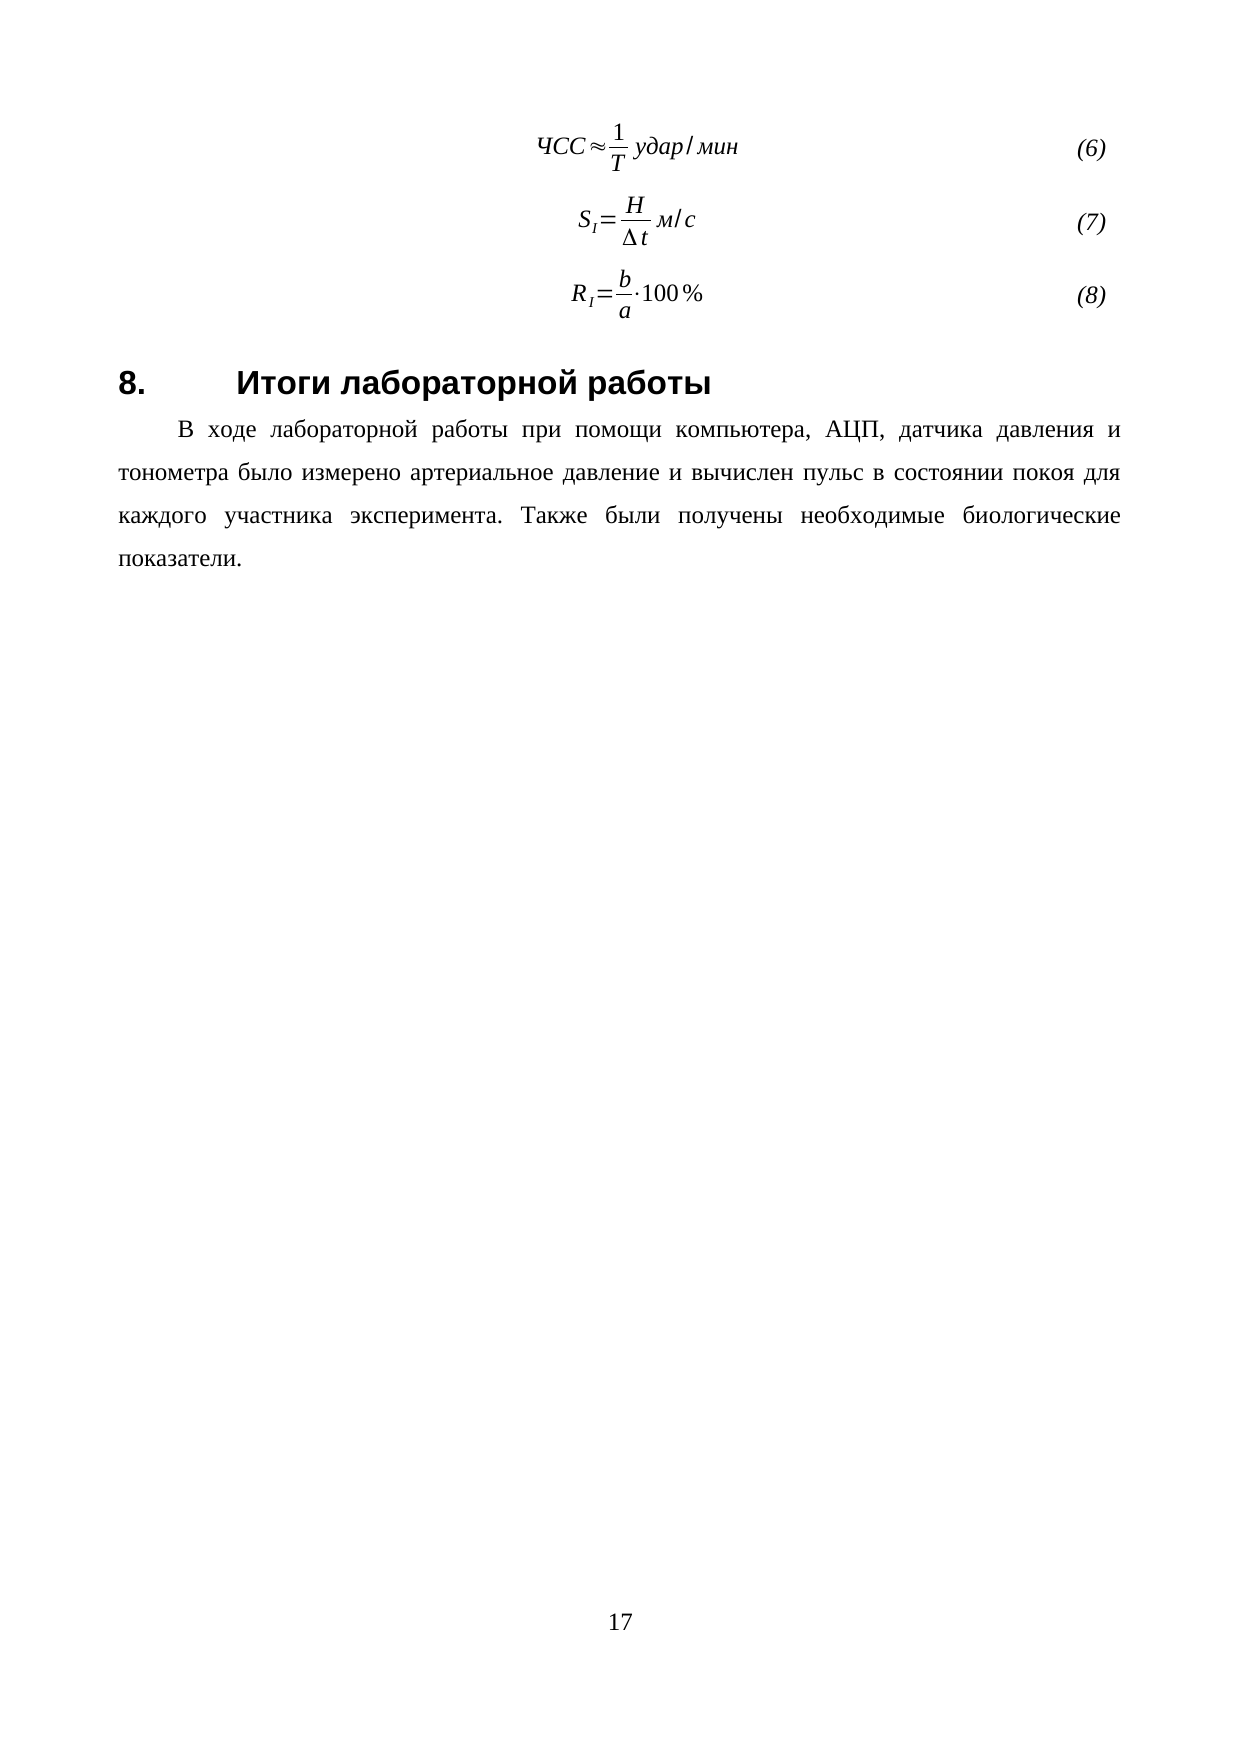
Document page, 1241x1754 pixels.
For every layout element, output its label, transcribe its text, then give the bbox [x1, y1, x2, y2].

text (7) [118, 191, 1122, 250]
text (6) [118, 118, 1122, 177]
subtitle Итоги лабораторной работы [118, 363, 1122, 402]
text В ходе лабораторной работы при помощи компьютера, АЦП, датчика давления и тонометра было измерено артериальное давление и вычислен пульс в состоянии покоя для каждого участника эксперимента. Также были получены необходимые биологические показатели. [118, 414, 1122, 572]
text (8) [118, 265, 1122, 324]
